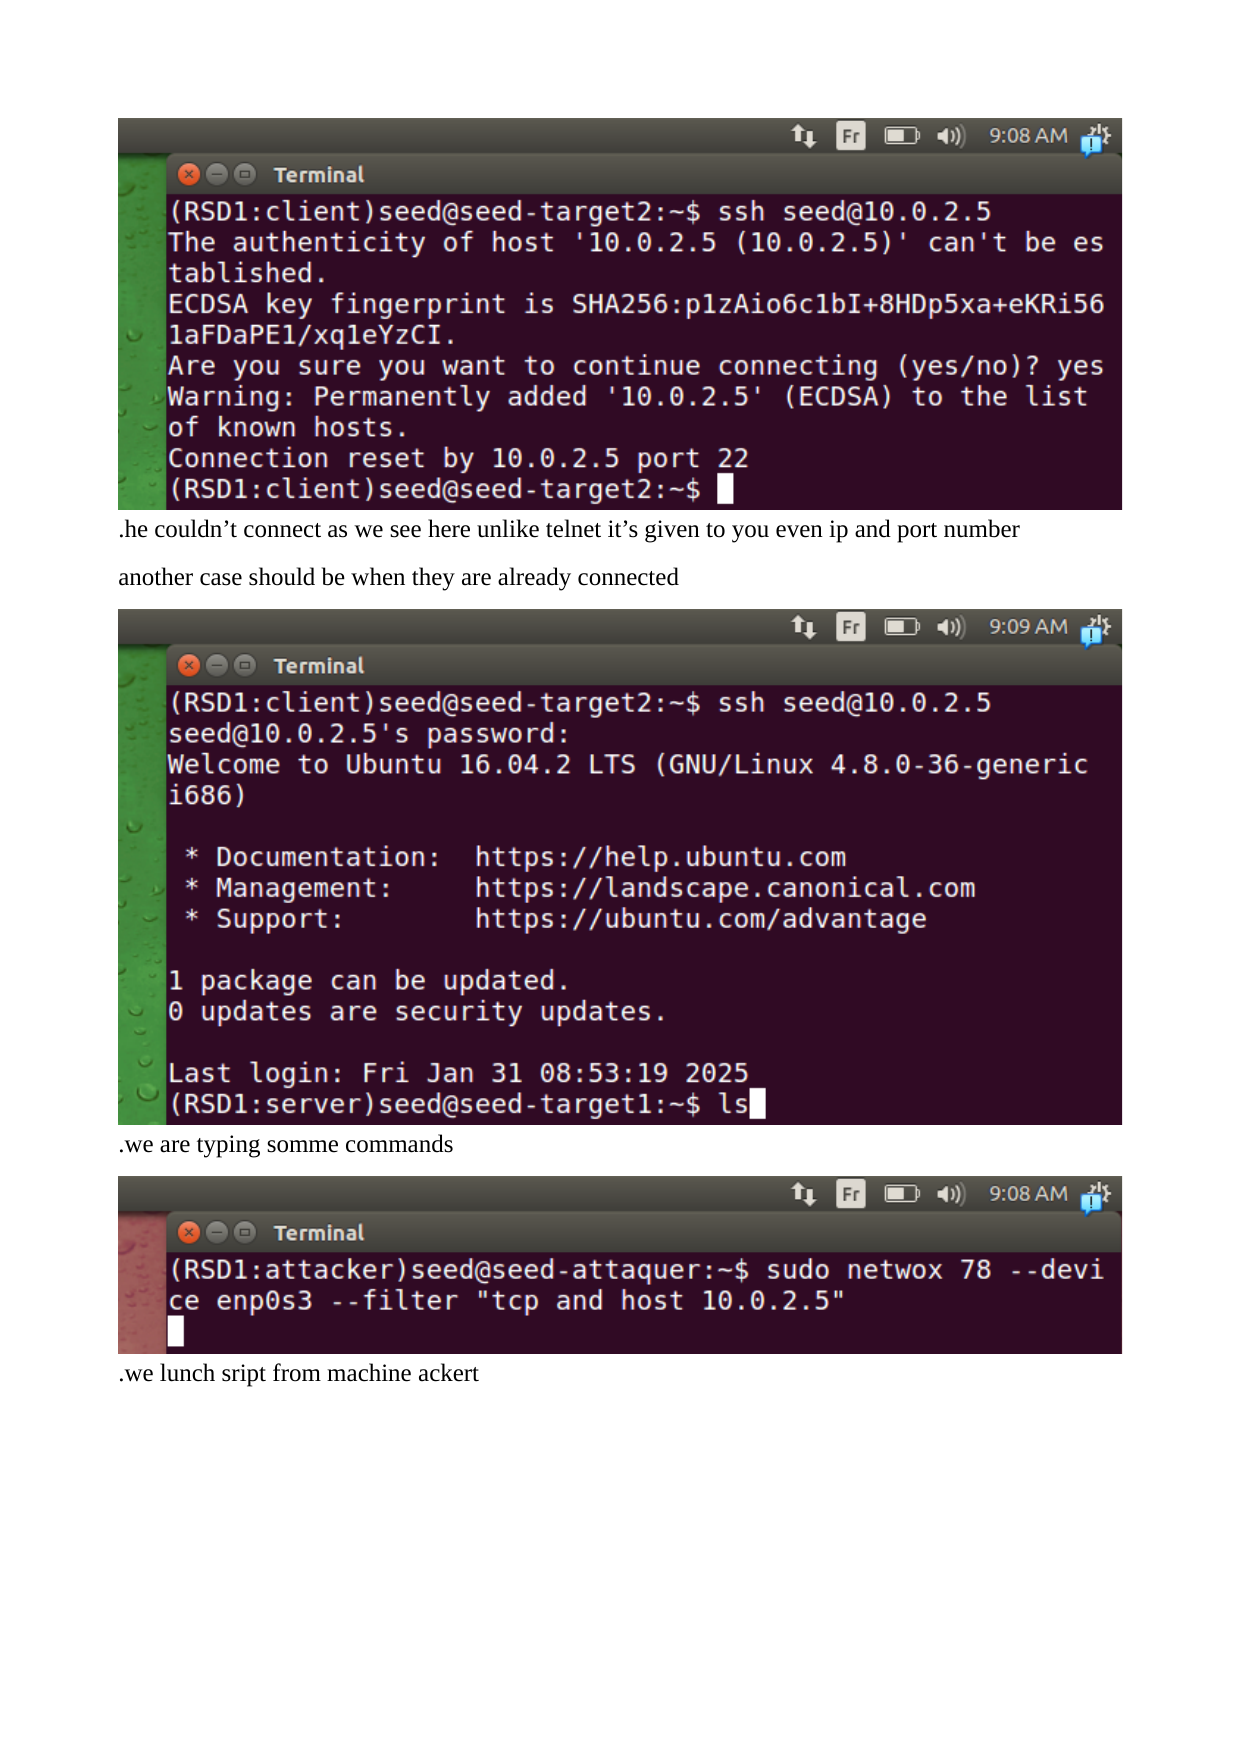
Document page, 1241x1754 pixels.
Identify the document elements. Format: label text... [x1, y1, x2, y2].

picture [118, 1176, 1123, 1354]
text .he couldn’t connect as we see here unlike telnet it’s given to you even ip and port number [118, 510, 1122, 543]
text another case should be when they are already connected [118, 562, 1122, 591]
picture [118, 118, 1123, 510]
picture [118, 609, 1123, 1125]
text .we are typing somme commands [118, 1125, 1122, 1158]
text .we lunch sript from machine ackert [118, 1354, 1122, 1387]
